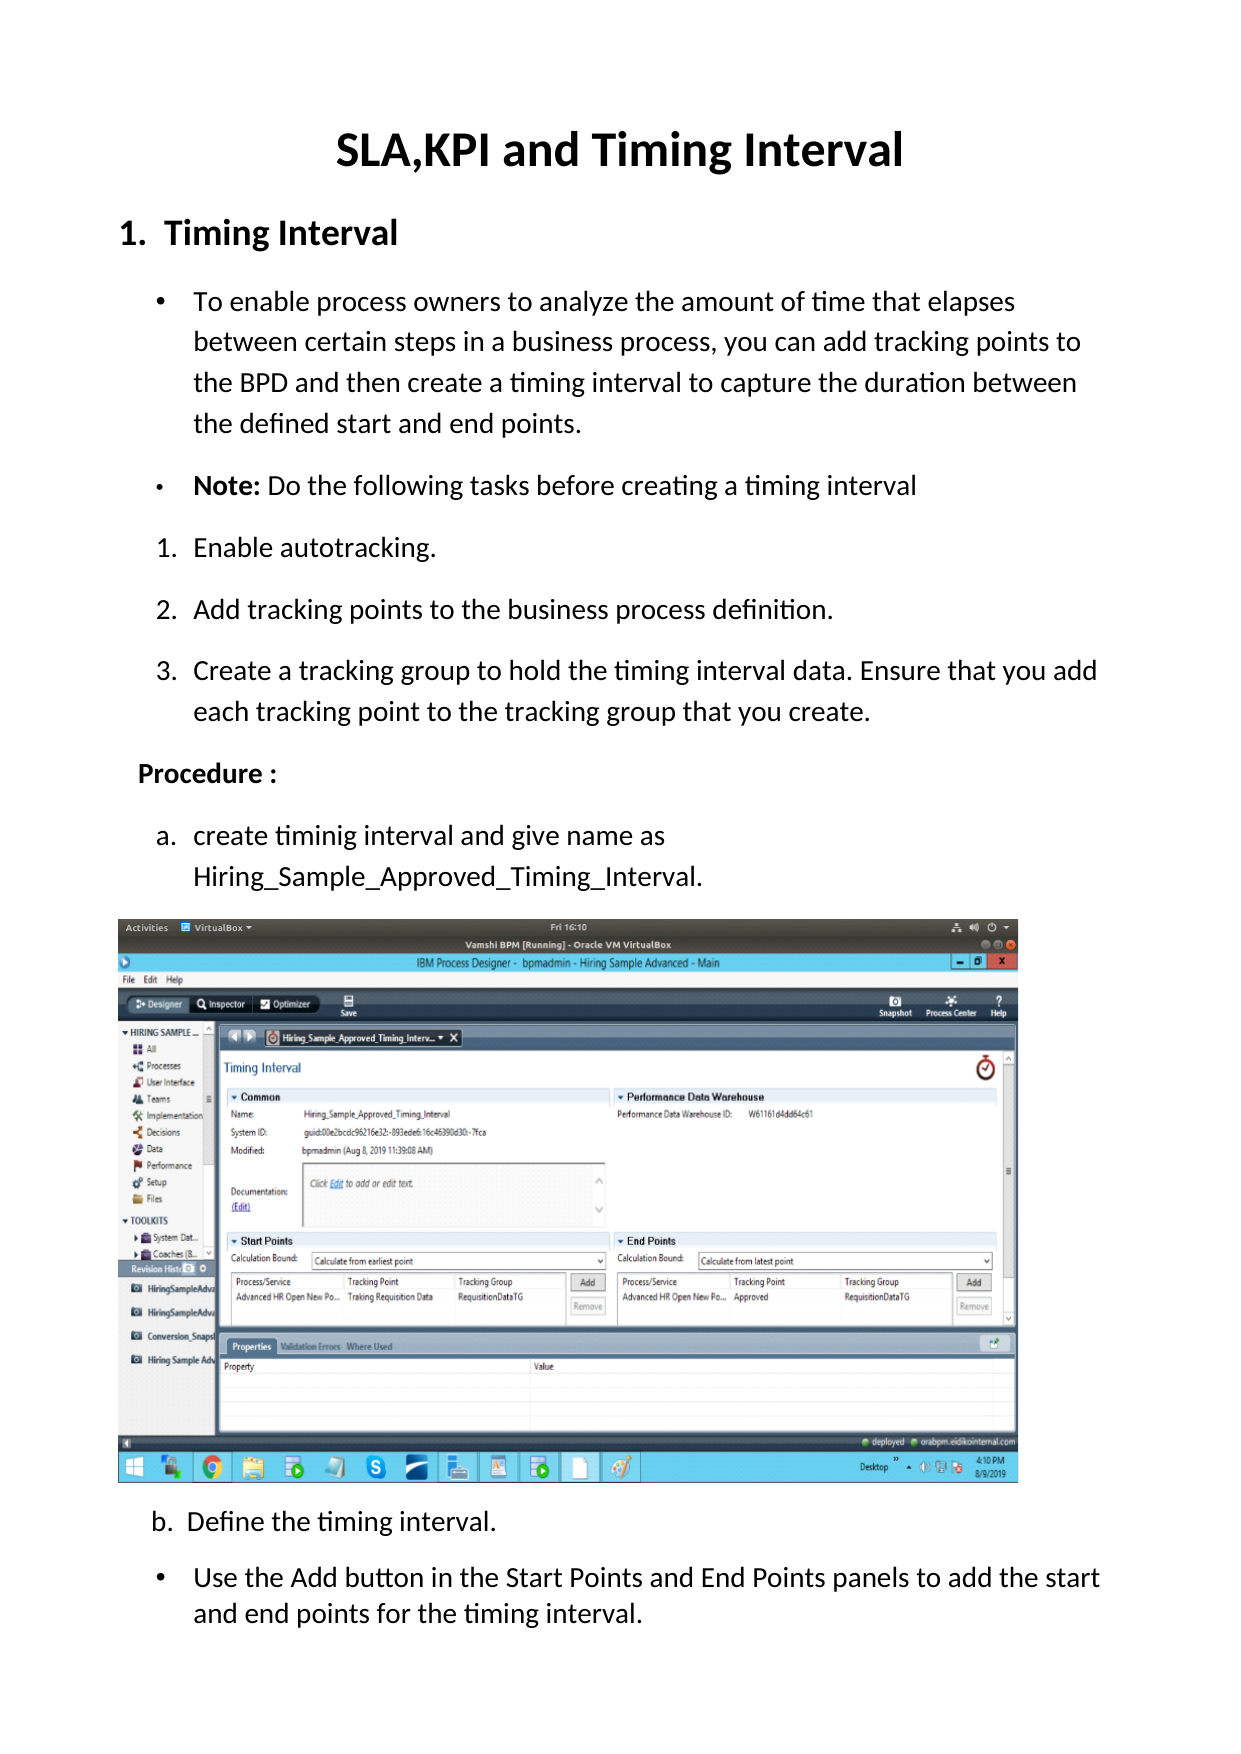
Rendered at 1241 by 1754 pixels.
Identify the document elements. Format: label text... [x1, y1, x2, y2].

text 1. Timing Interval [118, 209, 1122, 255]
list Note: Do the following tasks before creating a timing interval [156, 467, 1122, 503]
list create timinig interval and give name as Hiring_Sample_Approved_Timing_Interval. [156, 817, 1122, 893]
list Enable autotracking. [156, 529, 1122, 564]
list Use the Add button in the Start Points and End Points panels to add the start and end points for the timing interval. [156, 1559, 1122, 1631]
list Add tracking points to the business process definition. [156, 591, 1122, 626]
text Procedure : [118, 755, 1122, 791]
list Create a tracking group to hold the timing interval data. Ensure that you add each tracking point to the tracking group that you create. [156, 652, 1122, 729]
text b. Define the timing interval. [118, 1503, 1122, 1539]
list To enable process owners to analyze the amount of time that elapses between certain steps in a business process, you can add tracking points to the BPD and then create a timing interval to capture the duration between the defined start and end points. [156, 283, 1122, 441]
text SLA,KPI and Timing Interval [118, 118, 1122, 179]
